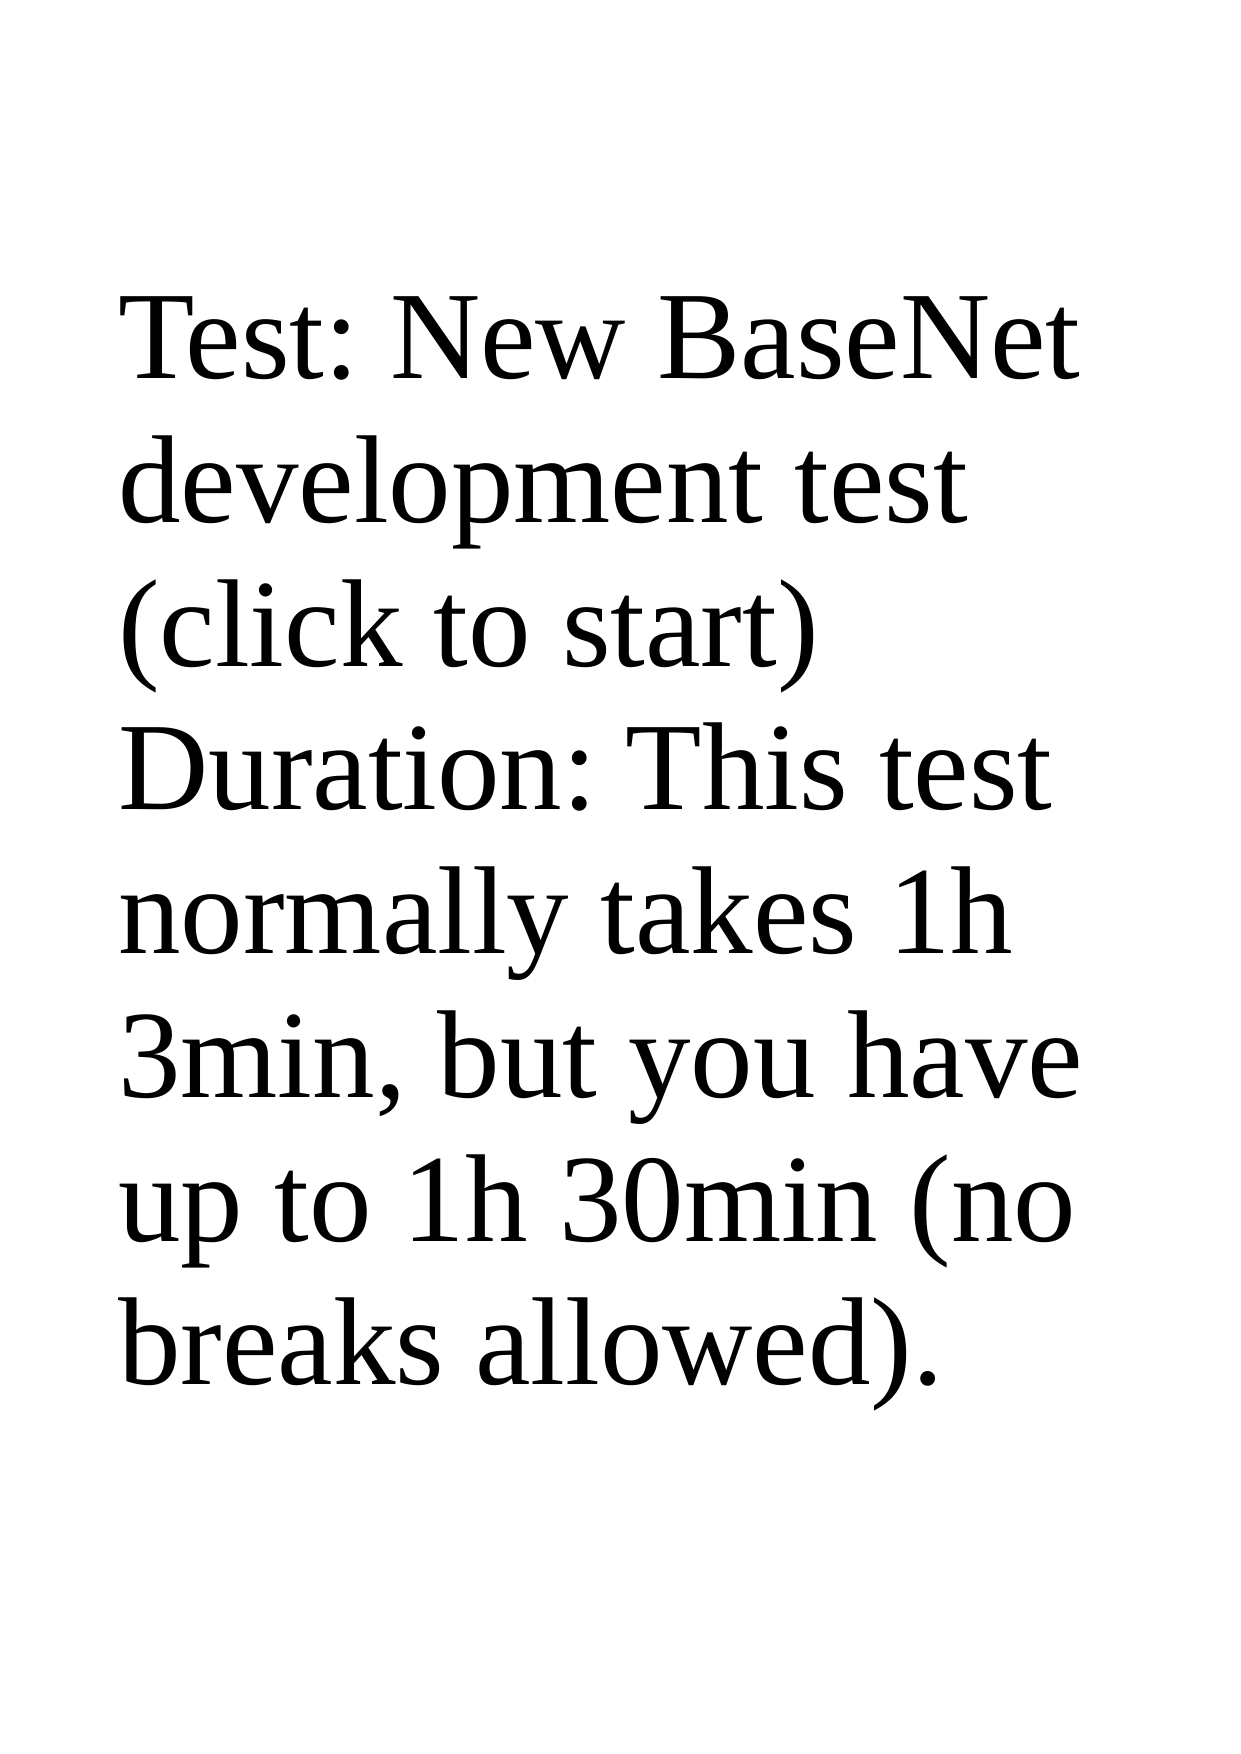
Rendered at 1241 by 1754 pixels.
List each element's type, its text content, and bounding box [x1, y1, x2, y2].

text Test: New BaseNet development test (click to start) [118, 262, 1122, 693]
text Duration: This test normally takes 1h 3min, but you have up to 1h 30min (no breaks allowed). [118, 693, 1122, 1412]
